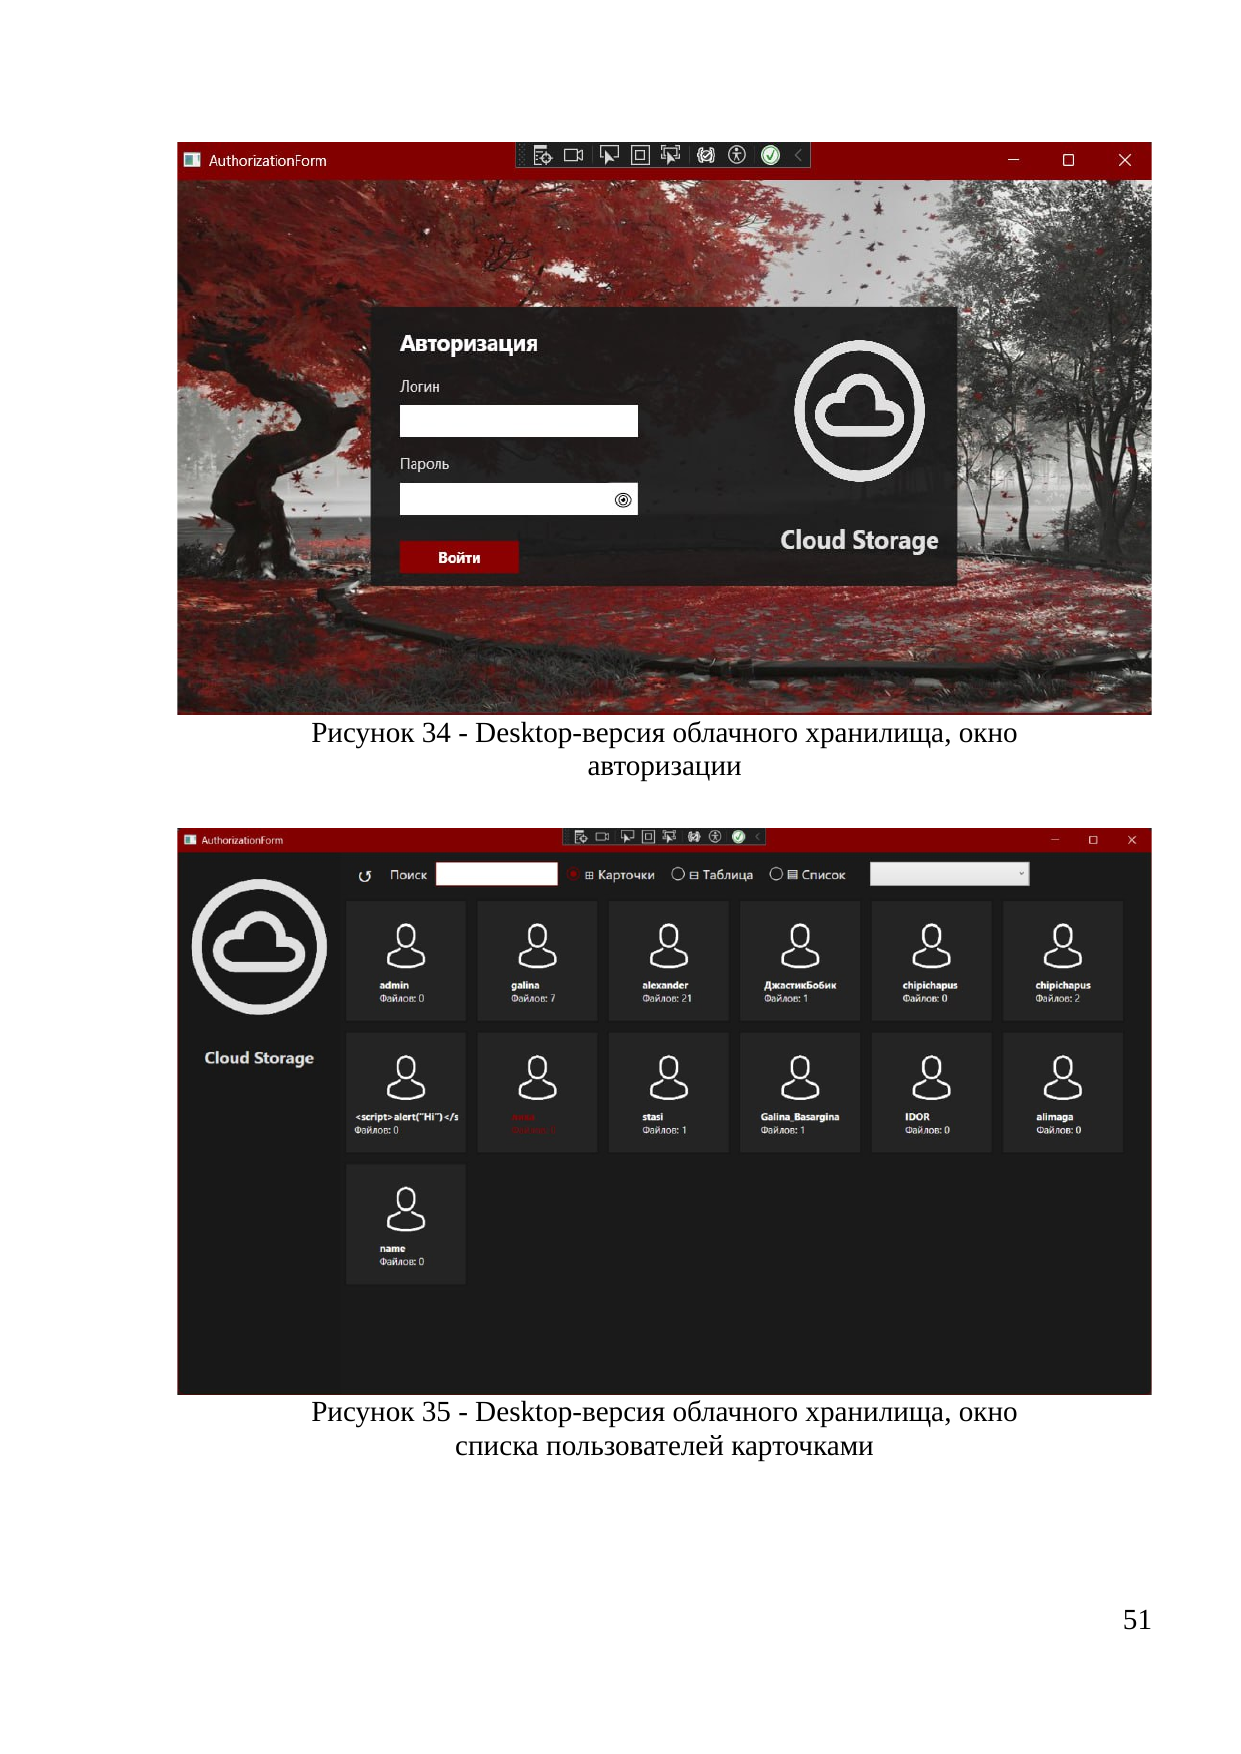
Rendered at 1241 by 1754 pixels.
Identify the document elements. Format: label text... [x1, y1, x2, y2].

picture [177, 142, 1152, 715]
text Рисунок 34 - Desktop-версия облачного хранилища, окно авторизации [295, 715, 1033, 782]
picture [177, 828, 1152, 1395]
text Рисунок 35 - Desktop-версия облачного хранилища, окно списка пользователей карточками [295, 1395, 1033, 1461]
